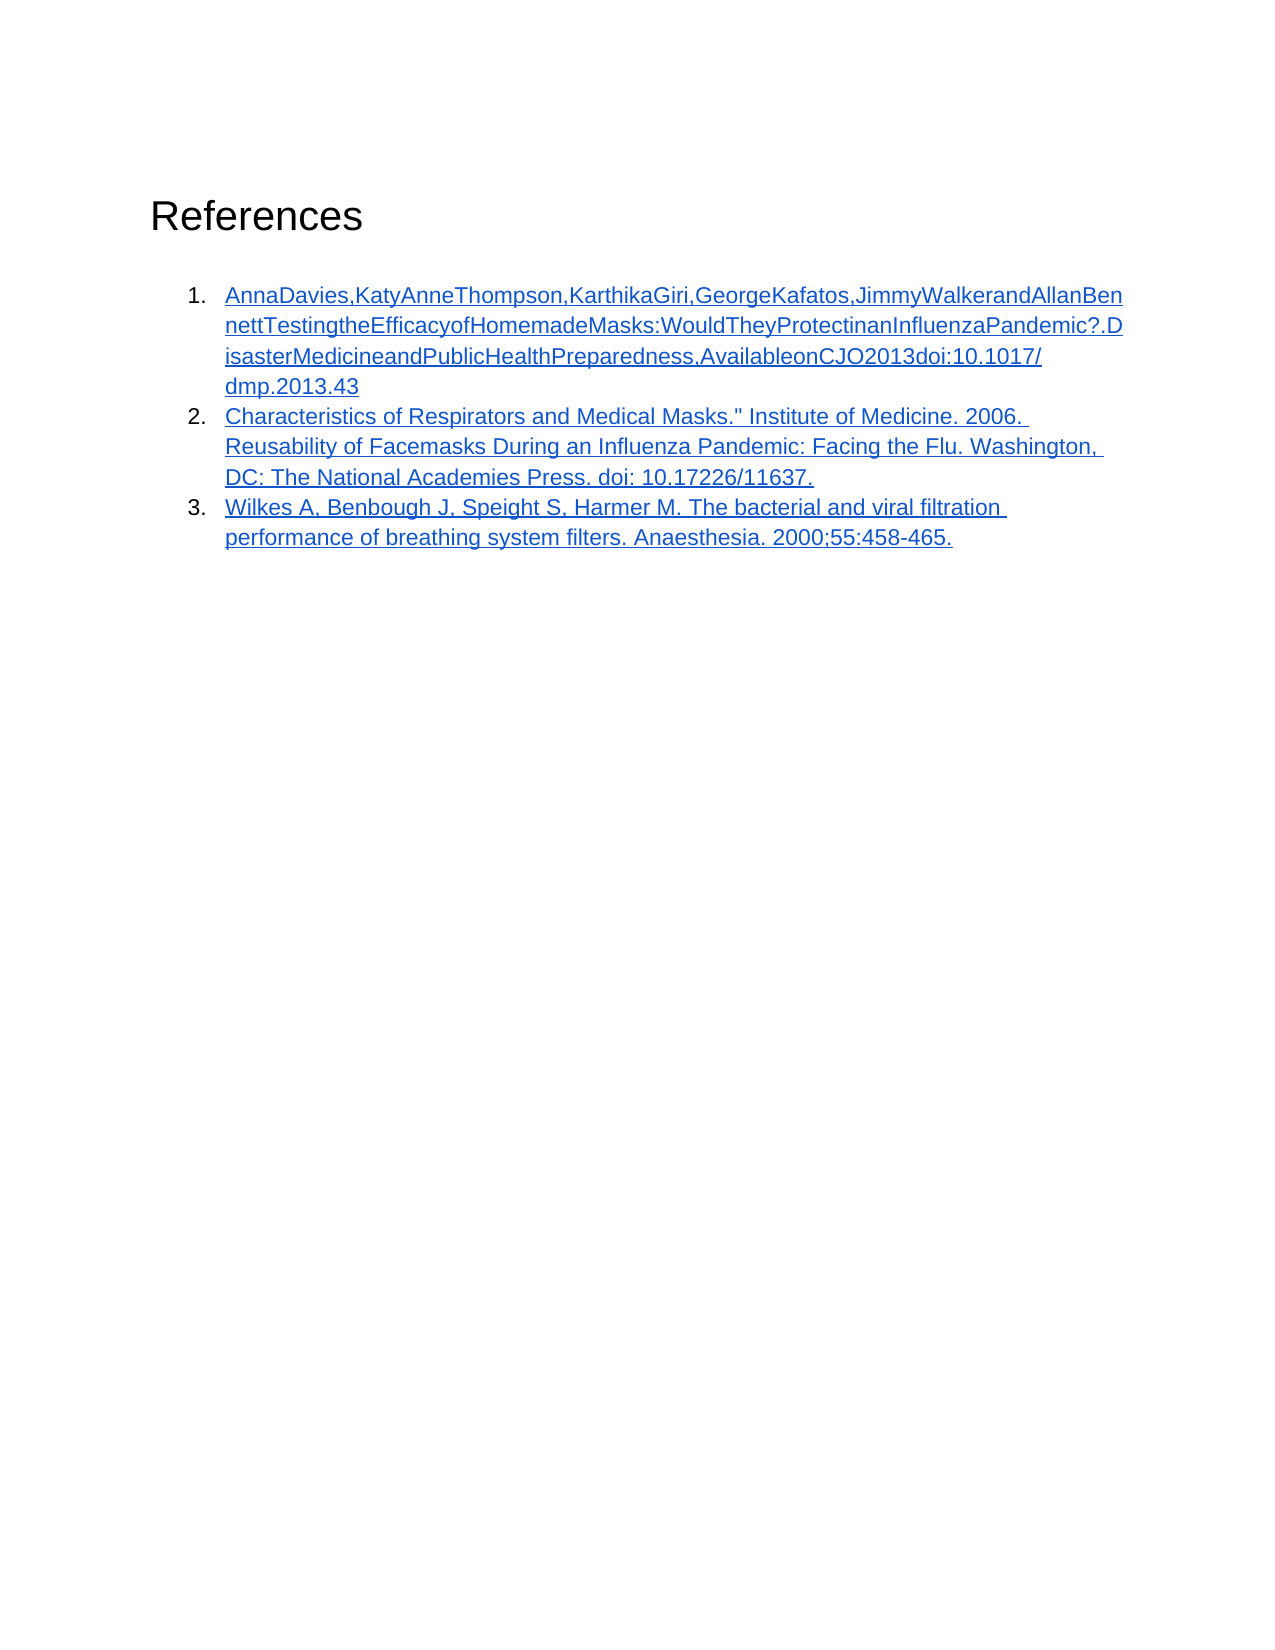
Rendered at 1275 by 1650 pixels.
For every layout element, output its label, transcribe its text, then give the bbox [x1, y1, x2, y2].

list Wilkes A, Benbough J, Speight S, Harmer M. The bacterial and viral filtration performance of breathing system filters. Anaesthesia. 2000;55:458-465. [187, 494, 1125, 550]
subtitle References [150, 192, 1125, 239]
list AnnaDavies,KatyAnneThompson,KarthikaGiri,GeorgeKafatos,JimmyWalkerandAllanBennettTestingtheEfﬁcacyofHomemadeMasks:WouldTheyProtectinanInﬂuenzaPandemic?.DisasterMedicineandPublicHealthPreparedness,AvailableonCJO2013doi:10.1017/dmp.2013.43 [187, 282, 1125, 399]
list Characteristics of Respirators and Medical Masks." Institute of Medicine. 2006. Reusability of Facemasks During an Influenza Pandemic: Facing the Flu. Washington, DC: The National Academies Press. doi: 10.17226/11637. [187, 403, 1125, 490]
